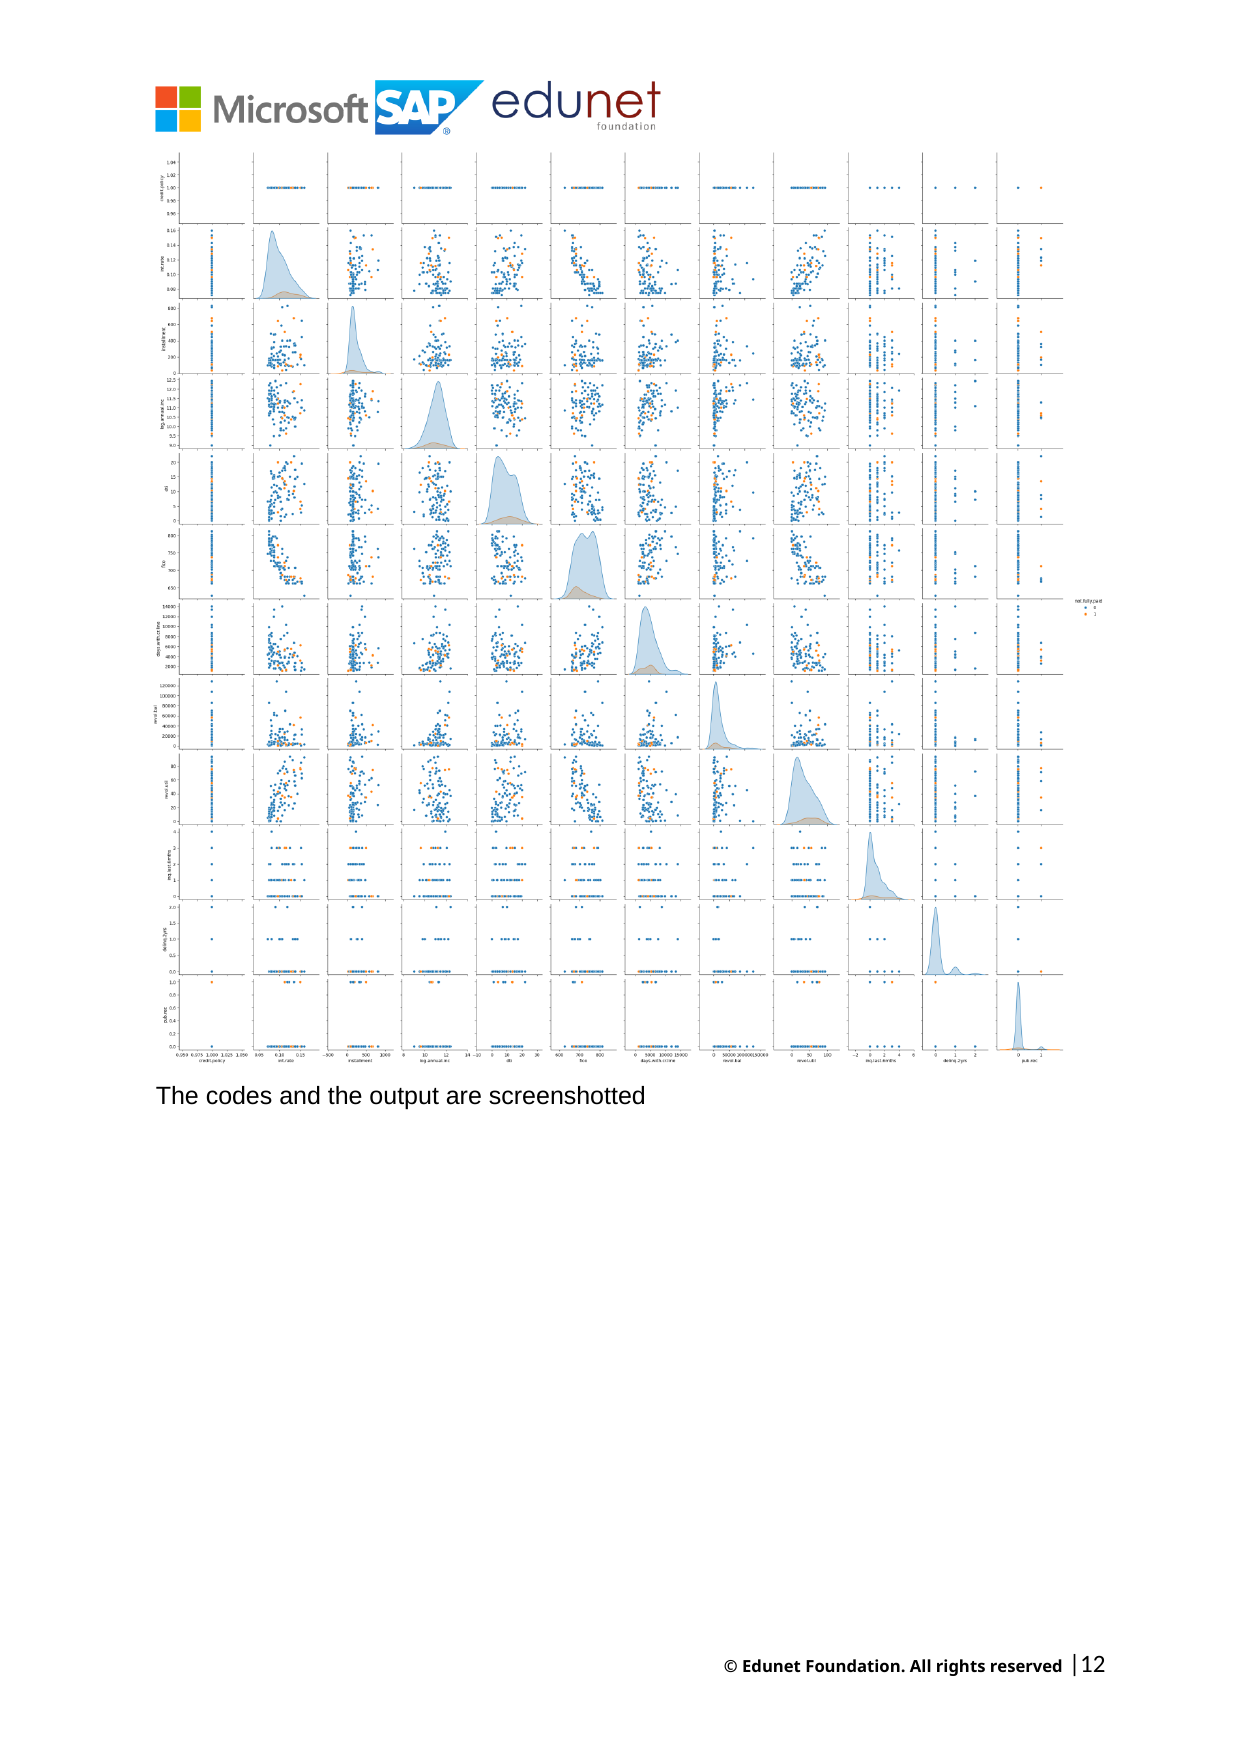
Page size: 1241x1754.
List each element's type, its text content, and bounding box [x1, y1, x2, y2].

picture [150, 150, 1106, 1066]
text The codes and the output are screenshotted [150, 1080, 1105, 1111]
picture [150, 75, 668, 136]
